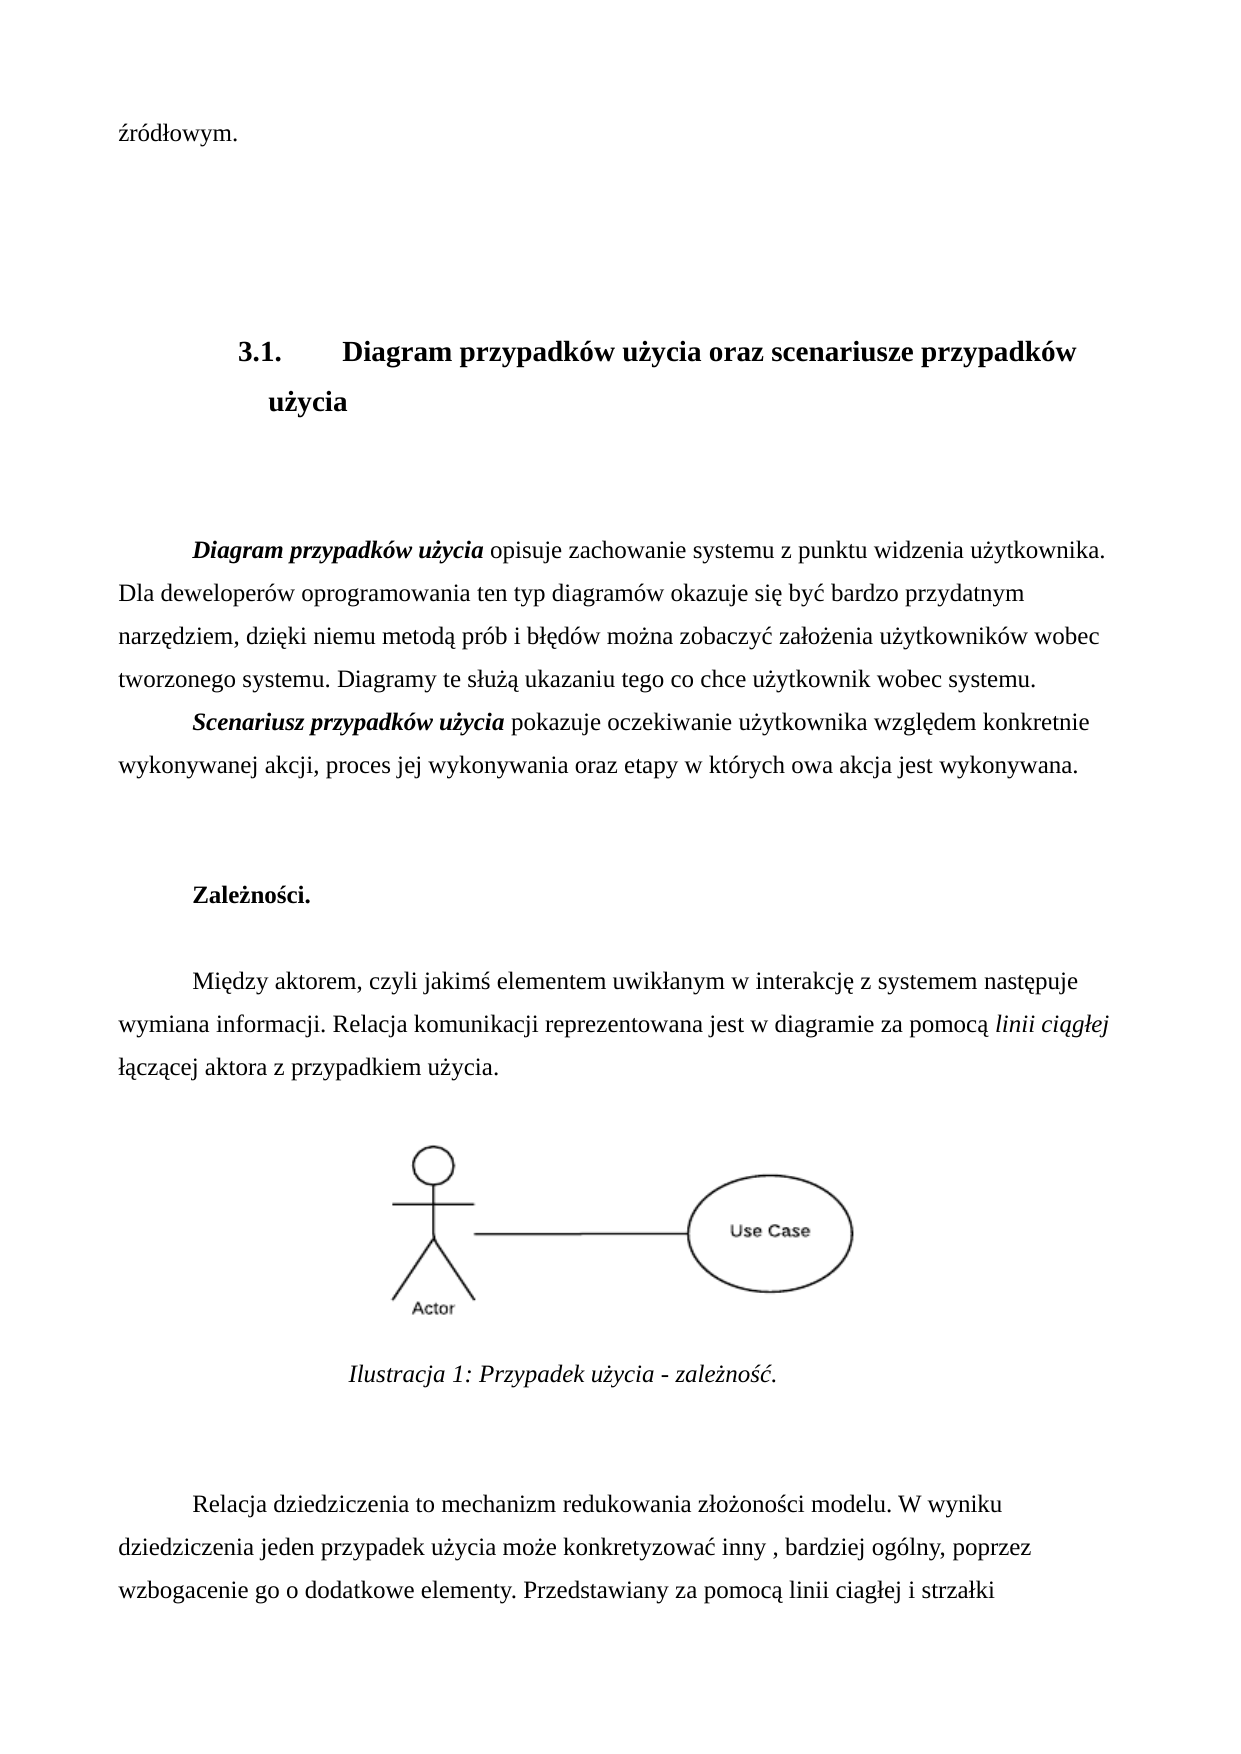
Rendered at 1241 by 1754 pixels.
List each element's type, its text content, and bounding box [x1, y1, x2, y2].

text dziedziczenia jeden przypadek użycia może konkretyzować inny , bardziej ogólny, poprzez wzbogacenie go o dodatkowe elementy. Przedstawiany za pomocą linii ciagłej i strzałki [118, 1532, 1122, 1604]
text Scenariusz przypadków użycia pokazuje oczekiwanie użytkownika względem konkretnie wykonywanej akcji, proces jej wykonywania oraz etapy w których owa akcja jest wykonywana. [118, 707, 1122, 779]
text Ilustracja 1: Przypadek użycia - zależność. [348, 1360, 892, 1388]
text źródłowym. [118, 118, 1122, 147]
text Relacja dziedziczenia to mechanizm redukowania złożoności modelu. W wyniku [118, 1489, 1122, 1517]
text Diagram przypadków użycia opisuje zachowanie systemu z punktu widzenia użytkownika. Dla deweloperów oprogramowania ten typ diagramów okazuje się być bardzo przydatnym narzędziem, dzięki niemu metodą prób i błędów można zobaczyć założenia użytkowników wobec tworzonego systemu. Diagramy te służą ukazaniu tego co chce użytkownik wobec systemu. [118, 535, 1122, 693]
list Diagram przypadków użycia oraz scenariusze przypadków użycia [231, 334, 1122, 468]
text Zależności. [118, 880, 1122, 909]
text Między aktorem, czyli jakimś elementem uwikłanym w interakcję z systemem następuje wymiana informacji. Relacja komunikacji reprezentowana jest w diagramie za pomocą linii ciągłej łączącej aktora z przypadkiem użycia. [118, 966, 1122, 1081]
picture [348, 1108, 892, 1360]
